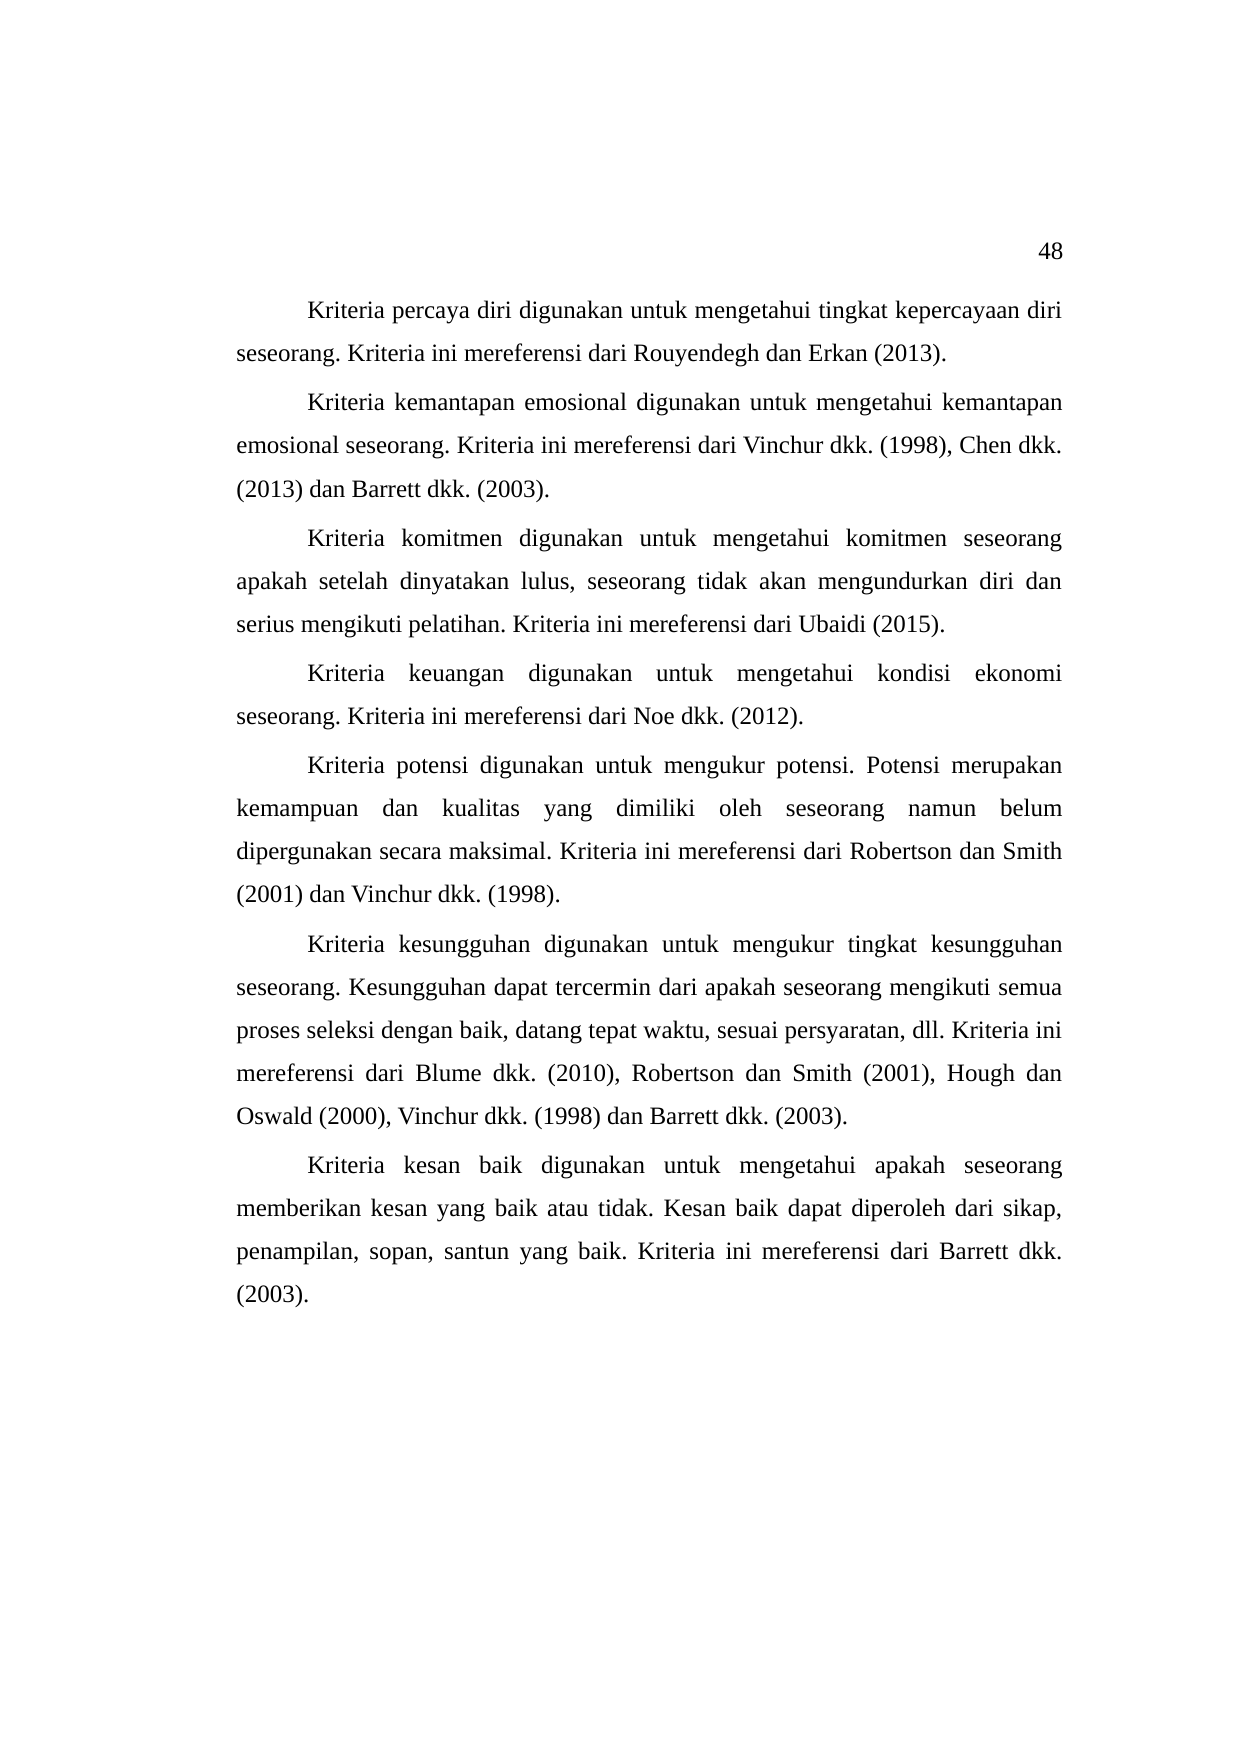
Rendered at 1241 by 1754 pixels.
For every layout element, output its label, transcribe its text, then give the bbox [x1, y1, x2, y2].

text Kriteria potensi digunakan untuk mengukur potensi. Potensi merupakan kemampuan dan kualitas yang dimiliki oleh seseorang namun belum dipergunakan secara maksimal. Kriteria ini mereferensi dari Robertson dan Smith (2001) dan Vinchur dkk. (1998). [236, 750, 1063, 908]
text Kriteria kemantapan emosional digunakan untuk mengetahui kemantapan emosional seseorang. Kriteria ini mereferensi dari Vinchur dkk. (1998), Chen dkk. (2013) dan Barrett dkk. (2003). [236, 387, 1063, 502]
text Kriteria kesan baik digunakan untuk mengetahui apakah seseorang memberikan kesan yang baik atau tidak. Kesan baik dapat diperoleh dari sikap, penampilan, sopan, santun yang baik. Kriteria ini mereferensi dari Barrett dkk. (2003). [236, 1150, 1063, 1308]
text Kriteria kesungguhan digunakan untuk mengukur tingkat kesungguhan seseorang. Kesungguhan dapat tercermin dari apakah seseorang mengikuti semua proses seleksi dengan baik, datang tepat waktu, sesuai persyaratan, dll. Kriteria ini mereferensi dari Blume dkk. (2010), Robertson dan Smith (2001), Hough dan Oswald (2000), Vinchur dkk. (1998) dan Barrett dkk. (2003). [236, 929, 1063, 1130]
text Kriteria percaya diri digunakan untuk mengetahui tingkat kepercayaan diri seseorang. Kriteria ini mereferensi dari Rouyendegh dan Erkan (2013). [236, 295, 1063, 367]
text Kriteria keuangan digunakan untuk mengetahui kondisi ekonomi seseorang. Kriteria ini mereferensi dari Noe dkk. (2012). [236, 658, 1063, 730]
text Kriteria komitmen digunakan untuk mengetahui komitmen seseorang apakah setelah dinyatakan lulus, seseorang tidak akan mengundurkan diri dan serius mengikuti pelatihan. Kriteria ini mereferensi dari Ubaidi (2015). [236, 523, 1063, 638]
